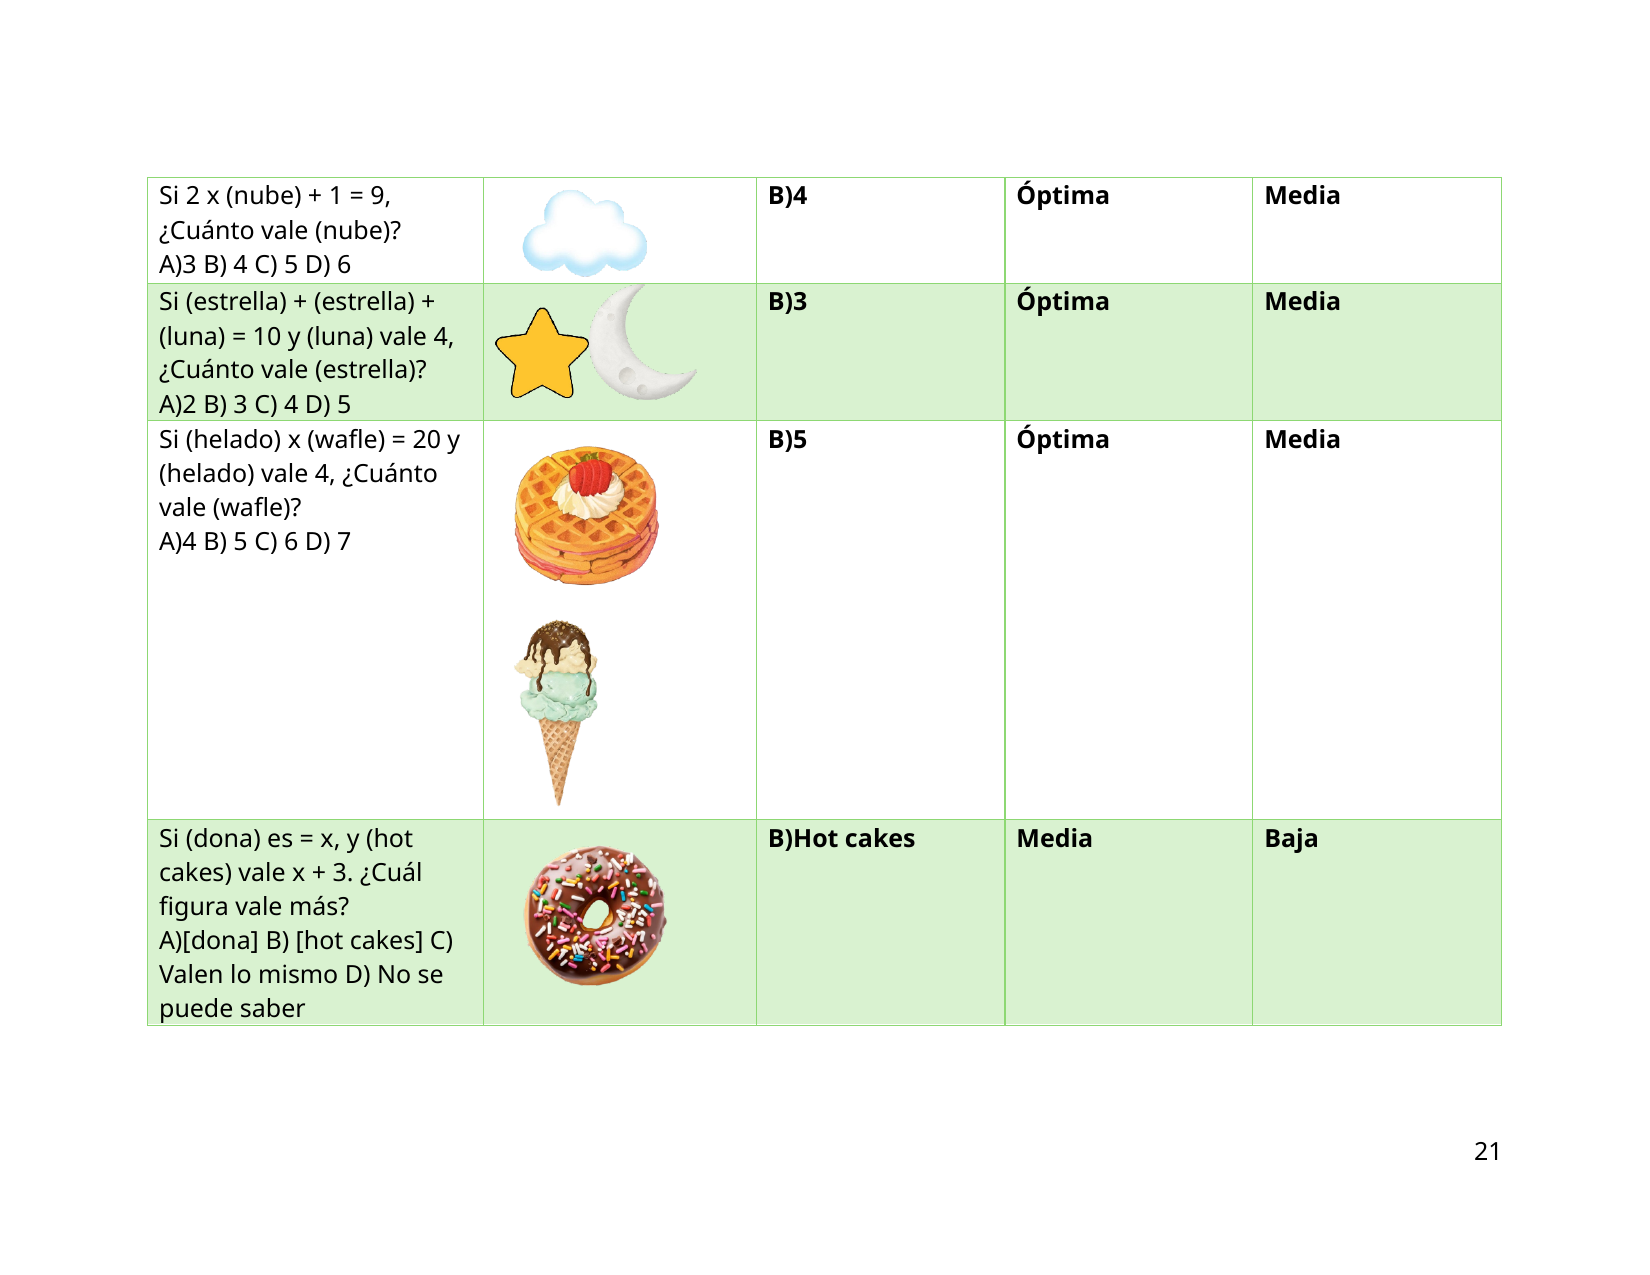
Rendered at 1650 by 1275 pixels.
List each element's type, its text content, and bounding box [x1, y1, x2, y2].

picture [495, 178, 666, 283]
table_cell Si 2 x (nube) + 1 = 9, ¿Cuánto vale (nube)? A)3 B) 4 C) 5 D) 6 [148, 178, 483, 283]
table_cell Media [1253, 284, 1501, 420]
table_cell B)5 [757, 421, 1004, 819]
table_cell [484, 820, 756, 1024]
table_cell Óptima [1006, 284, 1252, 420]
table_cell [484, 421, 495, 819]
table_cell Media [1253, 178, 1501, 283]
table_cell [484, 178, 495, 283]
table_cell Óptima [1006, 178, 1252, 283]
table_cell B)4 [757, 178, 1004, 283]
picture [495, 284, 697, 400]
table_cell Óptima [1006, 421, 1252, 819]
table_cell B)3 [757, 284, 1004, 420]
table_cell [666, 178, 756, 283]
table_cell [484, 284, 756, 420]
table_cell Si (dona) es = x, y (hot cakes) vale x + 3. ¿Cuál figura vale más? A)[dona] B) [hot cakes] C) Valen lo mismo D) No se puede saber [148, 820, 483, 1024]
table_cell Baja [1253, 820, 1501, 1024]
table_cell Si (helado) x (wafle) = 20 y (helado) vale 4, ¿Cuánto vale (wafle)? A)4 B) 5 C) 6 D) 7 [148, 421, 483, 819]
table_cell Media [1006, 820, 1252, 1024]
table_cell B)Hot cakes [757, 820, 1004, 1024]
table_cell Si (estrella) + (estrella) + (luna) = 10 y (luna) vale 4, ¿Cuánto vale (estrella)? A)2 B) 3 C) 4 D) 5 [148, 284, 483, 420]
table_cell [618, 421, 756, 819]
picture [495, 421, 691, 1016]
table_cell Media [1253, 421, 1501, 819]
